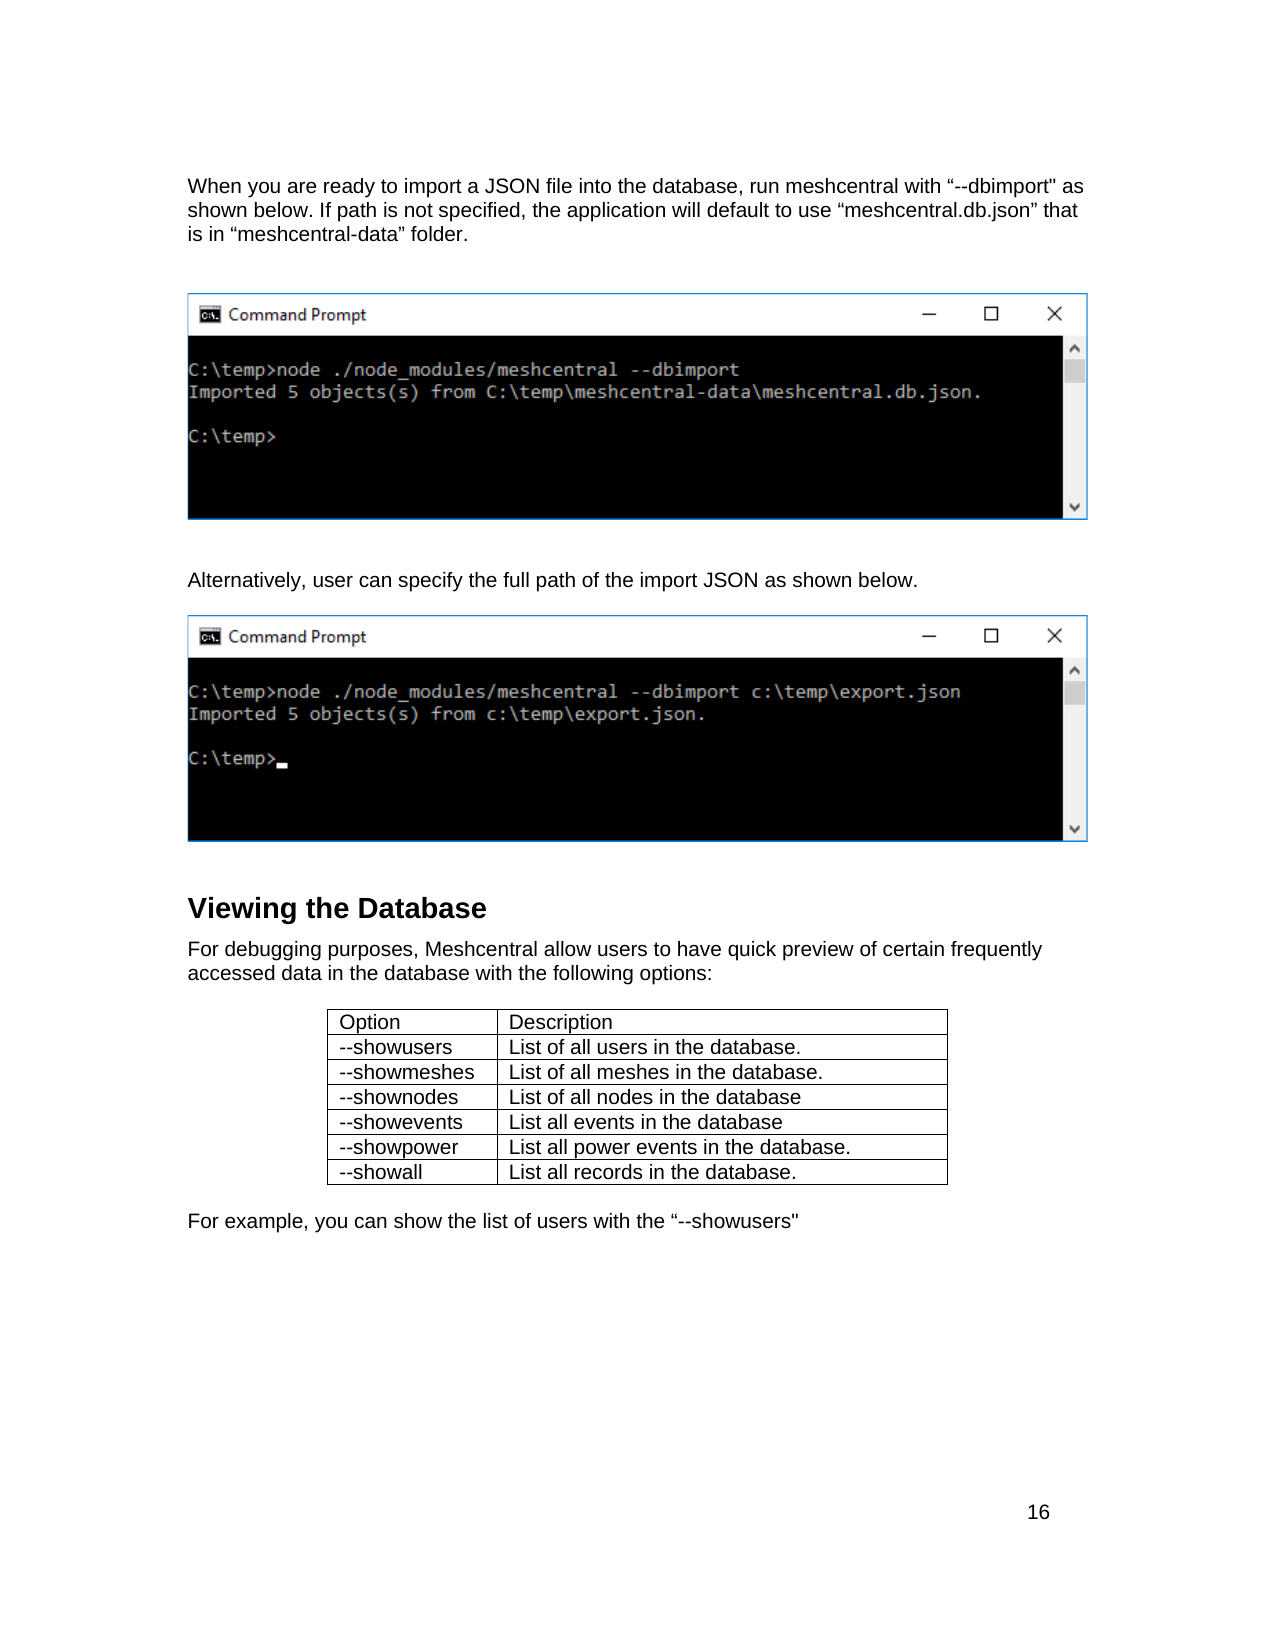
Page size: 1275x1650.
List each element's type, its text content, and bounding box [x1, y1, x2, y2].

table_cell List all power events in the database. [498, 1135, 947, 1158]
table_cell List of all users in the database. [498, 1035, 947, 1058]
text When you are ready to import a JSON file into the database, run meshcentral with “--dbimport" as shown below. If path is not specified, the application will default to use “meshcentral.db.json” that is in “meshcentral-data” folder. [187, 174, 1087, 246]
text Alternatively, user can specify the full path of the import JSON as shown below. [187, 568, 1087, 592]
table_cell --shownodes [328, 1085, 497, 1108]
text For debugging purposes, Meshcentral allow users to have quick preview of certain frequently accessed data in the database with the following options: [187, 937, 1087, 984]
table_cell List of all nodes in the database [498, 1085, 947, 1108]
table_cell List all records in the database. [498, 1160, 947, 1183]
table_cell List all events in the database [498, 1110, 947, 1133]
table_cell --showusers [328, 1035, 497, 1058]
table_cell List of all meshes in the database. [498, 1060, 947, 1083]
table_cell --showall [328, 1160, 497, 1183]
table_cell --showpower [328, 1135, 497, 1158]
text For example, you can show the list of users with the “--showusers" [187, 1208, 1087, 1232]
table_cell --showevents [328, 1110, 497, 1133]
table_header Description [498, 1010, 947, 1033]
table_cell --showmeshes [328, 1060, 497, 1083]
table_header Option [328, 1010, 497, 1033]
subtitle Viewing the Database [187, 891, 1087, 924]
